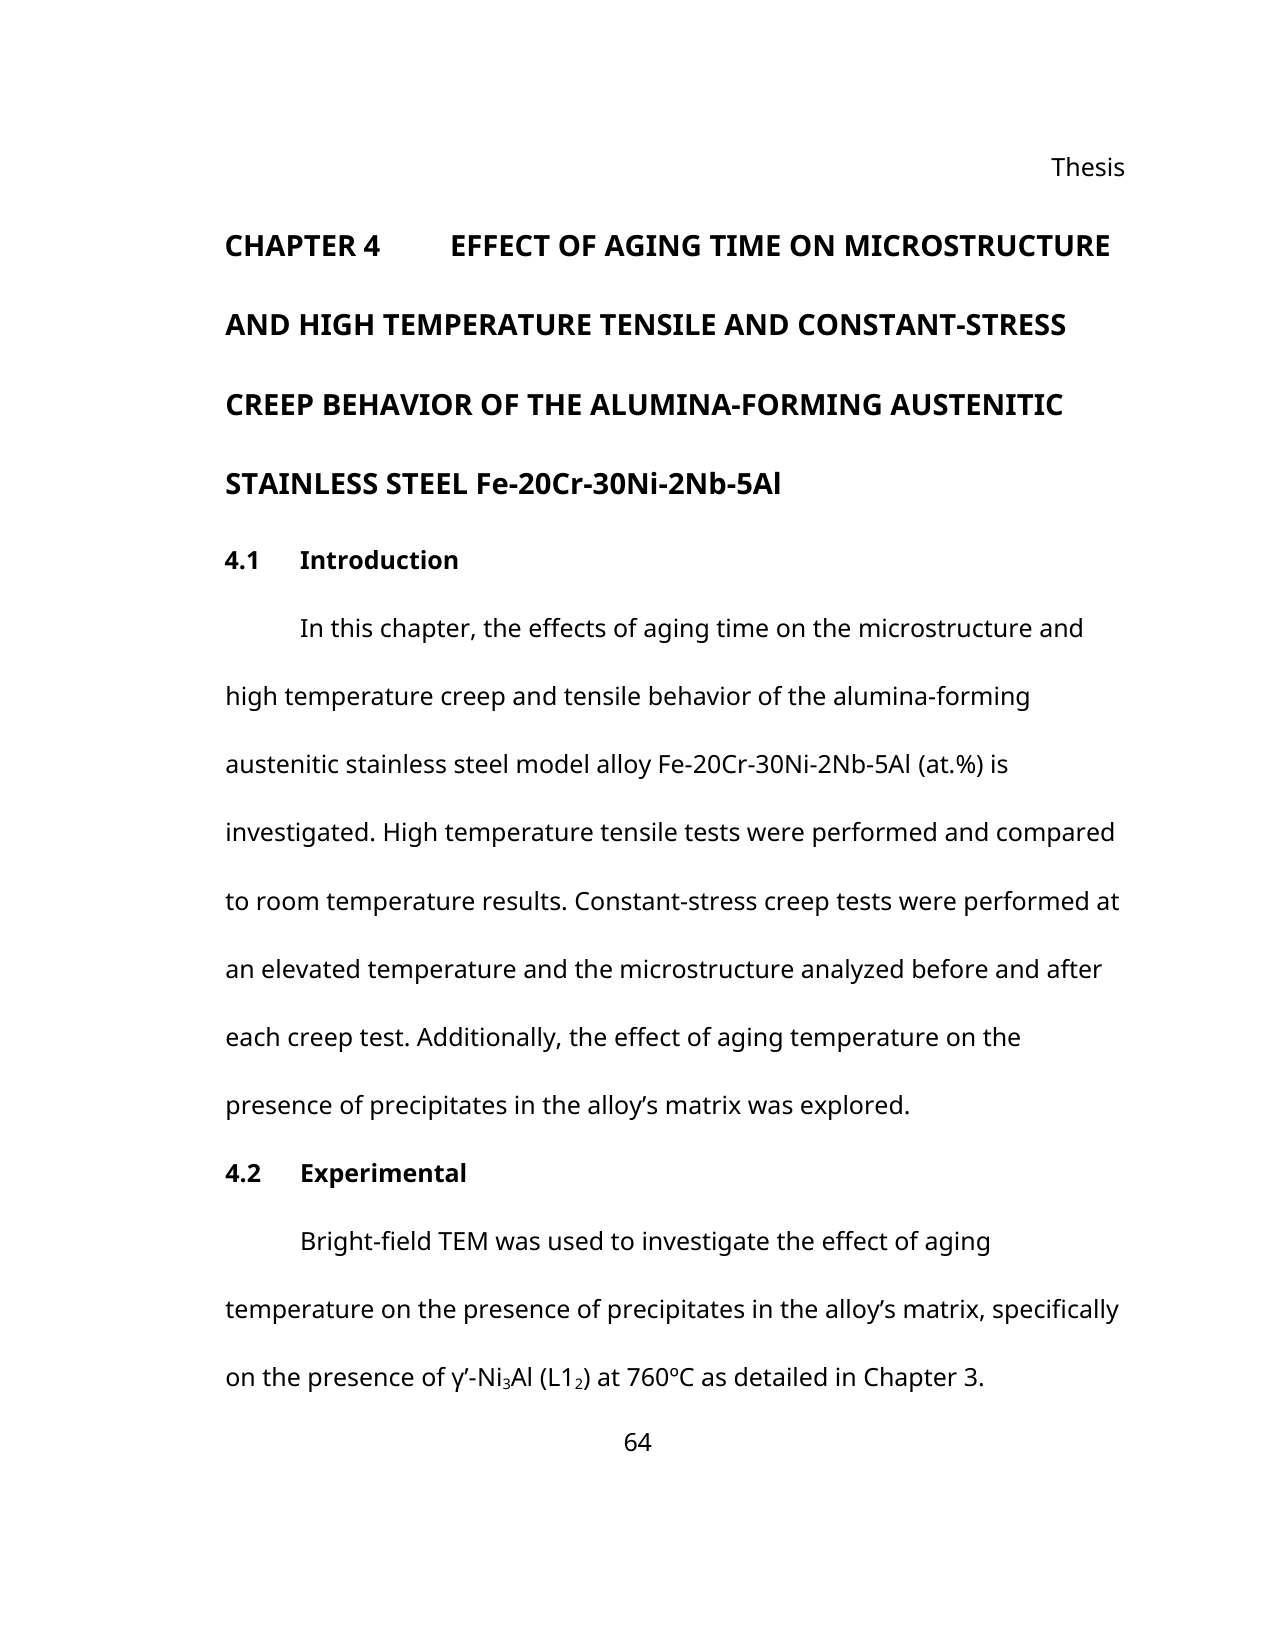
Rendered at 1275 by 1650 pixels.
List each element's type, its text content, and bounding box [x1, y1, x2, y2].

text 4.2 Experimental [224, 1156, 1125, 1190]
text In this chapter, the effects of aging time on the microstructure and high temperature creep and tensile behavior of the alumina-forming austenitic stainless steel model alloy Fe-20Cr-30Ni-2Nb-5Al (at.%) is investigated. High temperature tensile tests were performed and compared to room temperature results. Constant-stress creep tests were performed at an elevated temperature and the microstructure analyzed before and after each creep test. Additionally, the effect of aging temperature on the presence of precipitates in the alloy’s matrix was explored. [224, 611, 1125, 1122]
text CHAPTER 4 EFFECT OF AGING TIME ON MICROSTRUCTURE AND HIGH TEMPERATURE TENSILE AND CONSTANT-STRESS CREEP BEHAVIOR OF THE ALUMINA-FORMING AUSTENITIC STAINLESS STEEL Fe-20Cr-30Ni-2Nb-5Al [224, 225, 1125, 503]
text 4.1 Introduction [224, 542, 1125, 577]
text Bright-field TEM was used to investigate the effect of aging temperature on the presence of precipitates in the alloy’s matrix, specifically on the presence of γ’-Ni3Al (L12) at 760ºC as detailed in Chapter 3. [224, 1224, 1125, 1394]
